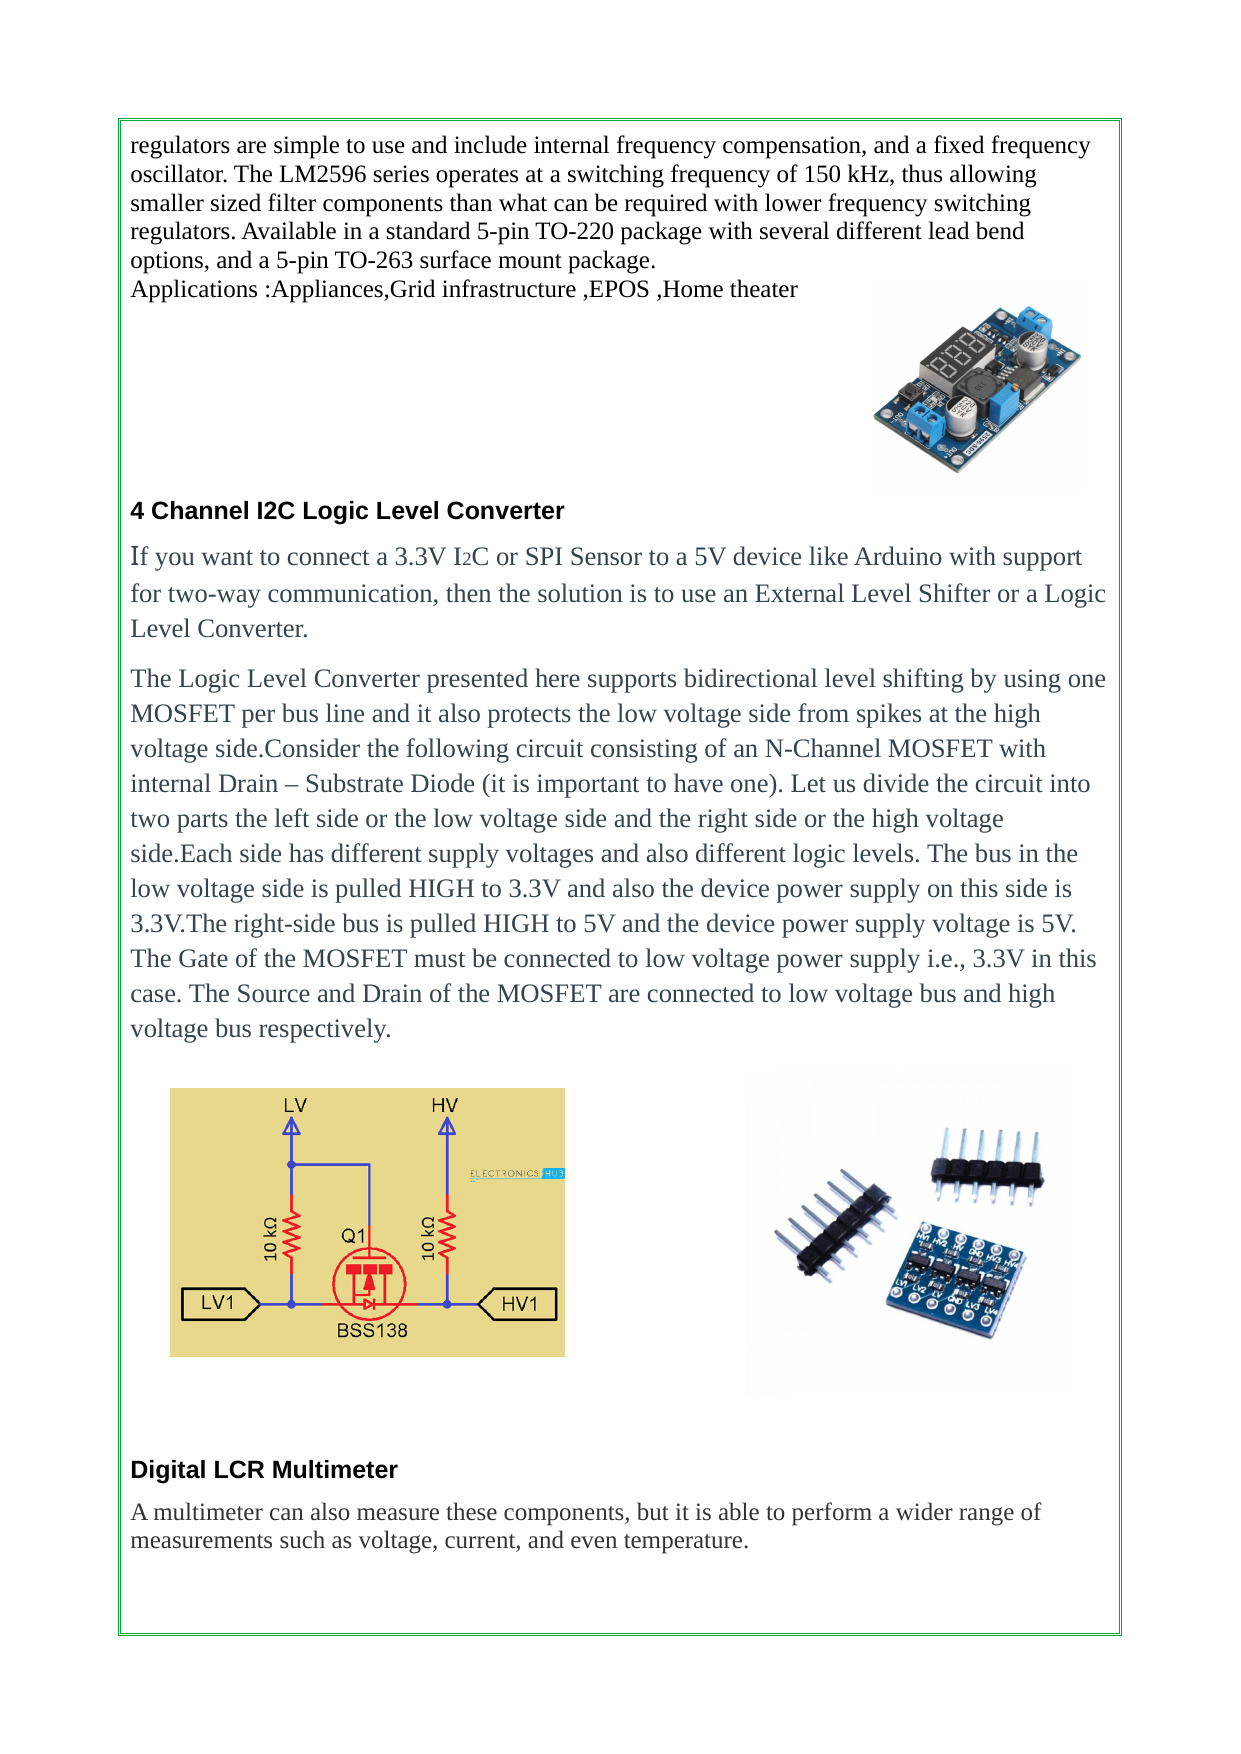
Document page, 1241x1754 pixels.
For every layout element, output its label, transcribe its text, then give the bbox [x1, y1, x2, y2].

subtitle Digital LCR Multimeter [130, 1455, 1110, 1484]
text regulators are simple to use and include internal frequency compensation, and a fixed frequency oscillator. The LM2596 series operates at a switching frequency of 150 kHz, thus allowing smaller sized filter components than what can be required with lower frequency switching regulators. Available in a standard 5-pin TO-220 package with several different lead bend options, and a 5-pin TO-263 surface mount package. [130, 130, 1110, 274]
text The Logic Level Converter presented here supports bidirectional level shifting by using one MOSFET per bus line and it also protects the low voltage side from spikes at the high voltage side.Consider the following circuit consisting of an N-Channel MOSFET with internal Drain – Substrate Diode (it is important to have one). Let us divide the circuit into two parts the left side or the low voltage side and the right side or the high voltage side.Each side has different supply voltages and also different logic levels. The bus in the low voltage side is pulled HIGH to 3.3V and also the device power supply on this side is 3.3V.The right-side bus is pulled HIGH to 5V and the device power supply voltage is 5V. The Gate of the MOSFET must be connected to low voltage power supply i.e., 3.3V in this case. The Source and Drain of the MOSFET are connected to low voltage bus and high voltage bus respectively. [130, 662, 1110, 1043]
text A multimeter can also measure these components, but it is able to perform a wider range of measurements such as voltage, current, and even temperature. [130, 1497, 1110, 1554]
subtitle 4 Channel I2C Logic Level Converter [130, 496, 1110, 525]
picture [745, 1070, 1073, 1397]
text Applications :Appliances,Grid infrastructure ,EPOS ,Home theater [130, 274, 1110, 303]
text If you want to connect a 3.3V I2C or SPI Sensor to a 5V device like Arduino with support for two-way communication, then the solution is to use an External Level Shifter or a Logic Level Converter. [130, 537, 1110, 643]
picture [872, 279, 1083, 491]
picture [169, 1088, 565, 1357]
